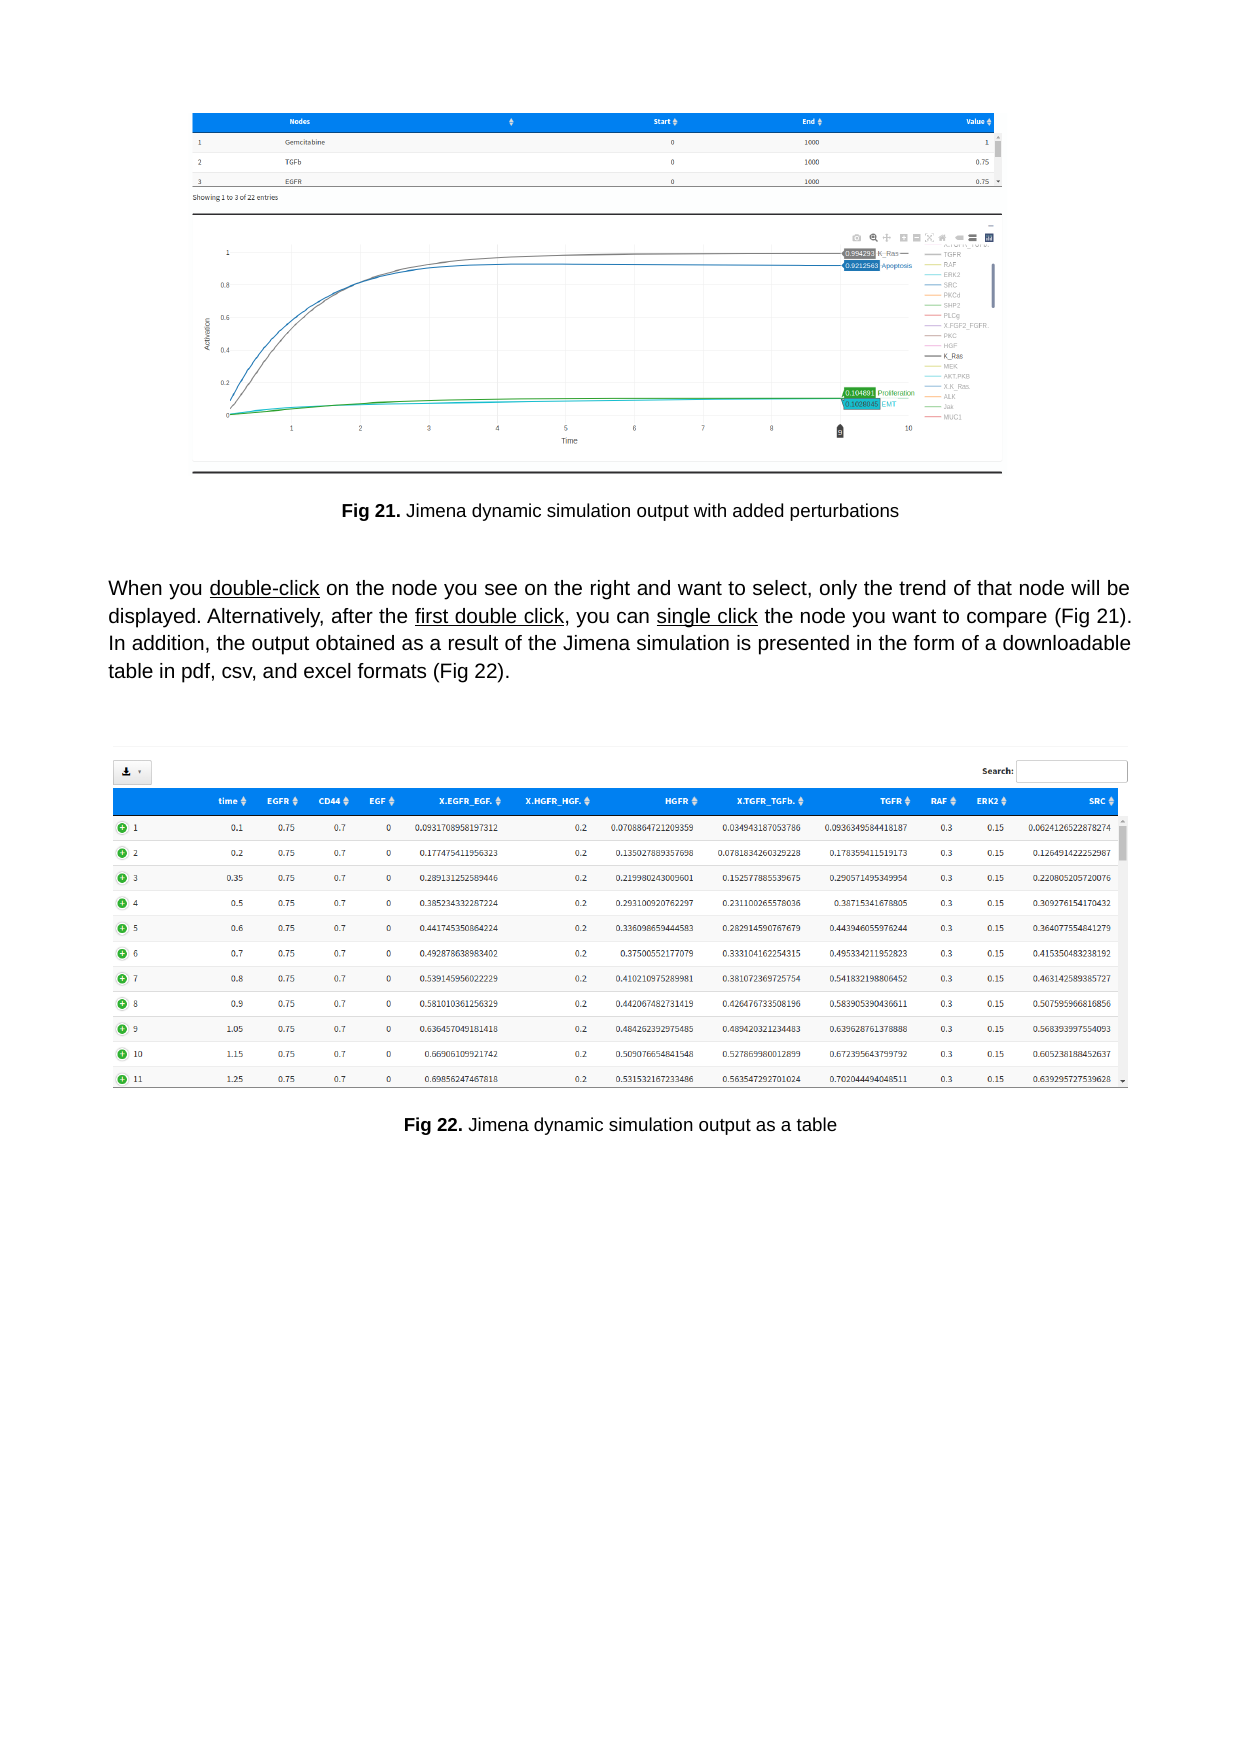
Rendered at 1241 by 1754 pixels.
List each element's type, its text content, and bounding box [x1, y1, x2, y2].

text Fig 21. Jimena dynamic simulation output with added perturbations [108, 500, 1132, 521]
picture [188, 113, 1008, 476]
text Fig 22. Jimena dynamic simulation output as a table [108, 1114, 1132, 1136]
picture [109, 745, 1134, 1090]
text When you double-click on the node you see on the right and want to select, only the trend of that node will be displayed. Alternatively, after the first double click, you can single click the node you want to compare (Fig 21). In addition, the output obtained as a result of the Jimena simulation is presented in the form of a downloadable table in pdf, csv, and excel formats (Fig 22). [108, 576, 1132, 683]
